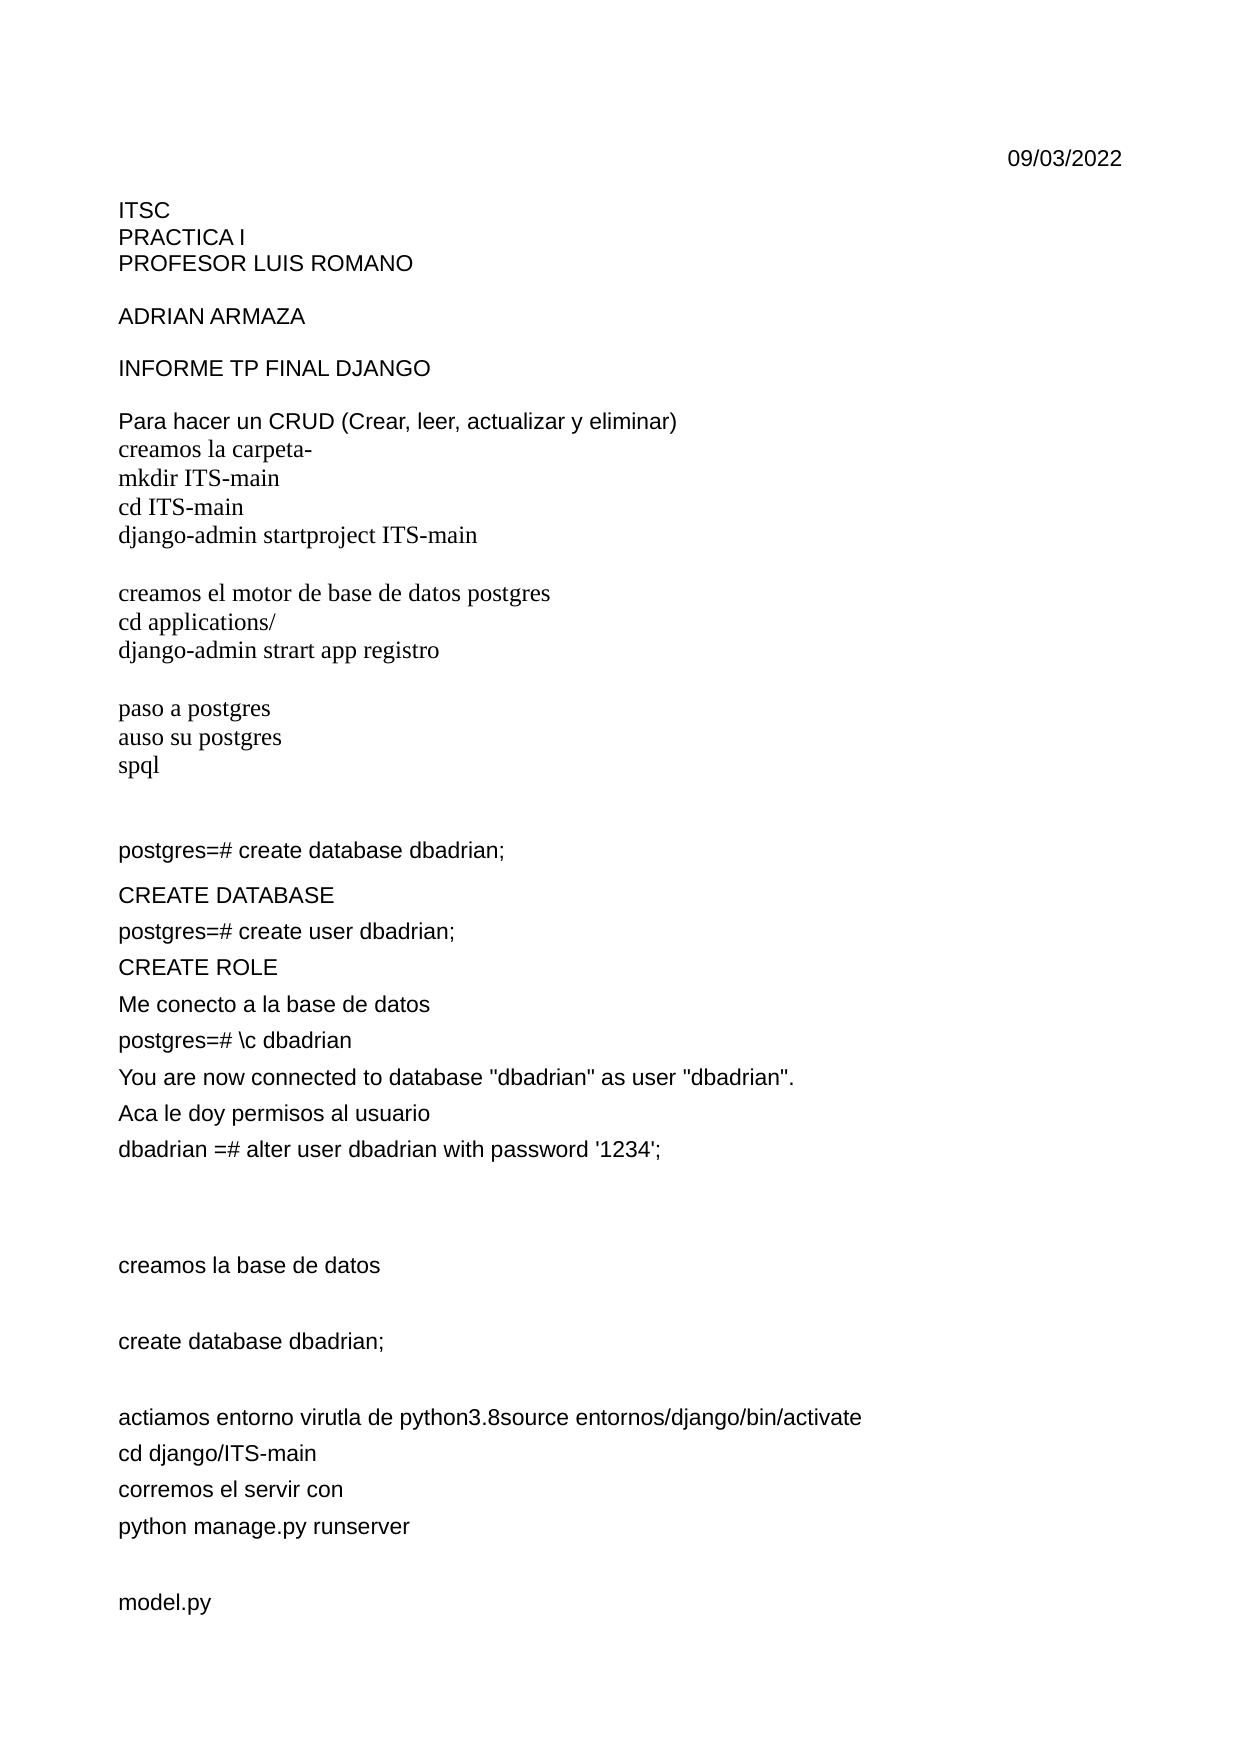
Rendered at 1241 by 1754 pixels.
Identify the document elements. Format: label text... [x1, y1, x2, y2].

text create database dbadrian; [118, 1328, 1122, 1354]
text python manage.py runserver [118, 1513, 1122, 1539]
text PROFESOR LUIS ROMANO [118, 250, 1122, 276]
text mkdir ITS-main [118, 463, 1122, 492]
text postgres=# \c dbadrian [118, 1027, 1122, 1053]
text CREATE ROLE [118, 954, 1122, 981]
text django-admin strart app registro [118, 636, 1122, 664]
text Me conecto a la base de datos [118, 991, 1122, 1017]
text Aca le doy permisos al usuario [118, 1100, 1122, 1126]
text cd ITS-main [118, 492, 1122, 521]
text paso a postgres [118, 693, 1122, 722]
text actiamos entorno virutla de python3.8source entornos/django/bin/activate [118, 1403, 1122, 1430]
text auso su postgres [118, 722, 1122, 751]
text ITSC [118, 197, 1122, 223]
text postgres=# create user dbadrian; [118, 918, 1122, 944]
text PRACTICA I [118, 223, 1122, 250]
text corremos el servir con [118, 1476, 1122, 1503]
text INFORME TP FINAL DJANGO [118, 355, 1122, 382]
text creamos la base de datos [118, 1252, 1122, 1278]
text ADRIAN ARMAZA [118, 303, 1122, 329]
text dbadrian =# alter user dbadrian with password '1234'; [118, 1136, 1122, 1162]
text cd applications/ [118, 607, 1122, 636]
text creamos la carpeta- [118, 434, 1122, 463]
text spql [118, 751, 1122, 779]
text cd django/ITS-main [118, 1440, 1122, 1466]
text Para hacer un CRUD (Crear, leer, actualizar y eliminar) [118, 408, 1122, 434]
text model.py [118, 1588, 1122, 1615]
text postgres=# create database dbadrian; [118, 837, 1122, 863]
text 09/03/2022 [118, 144, 1122, 171]
text django-admin startproject ITS-main [118, 521, 1122, 549]
text You are now connected to database "dbadrian" as user "dbadrian". [118, 1063, 1122, 1090]
text CREATE DATABASE [118, 882, 1122, 908]
text creamos el motor de base de datos postgres [118, 578, 1122, 607]
